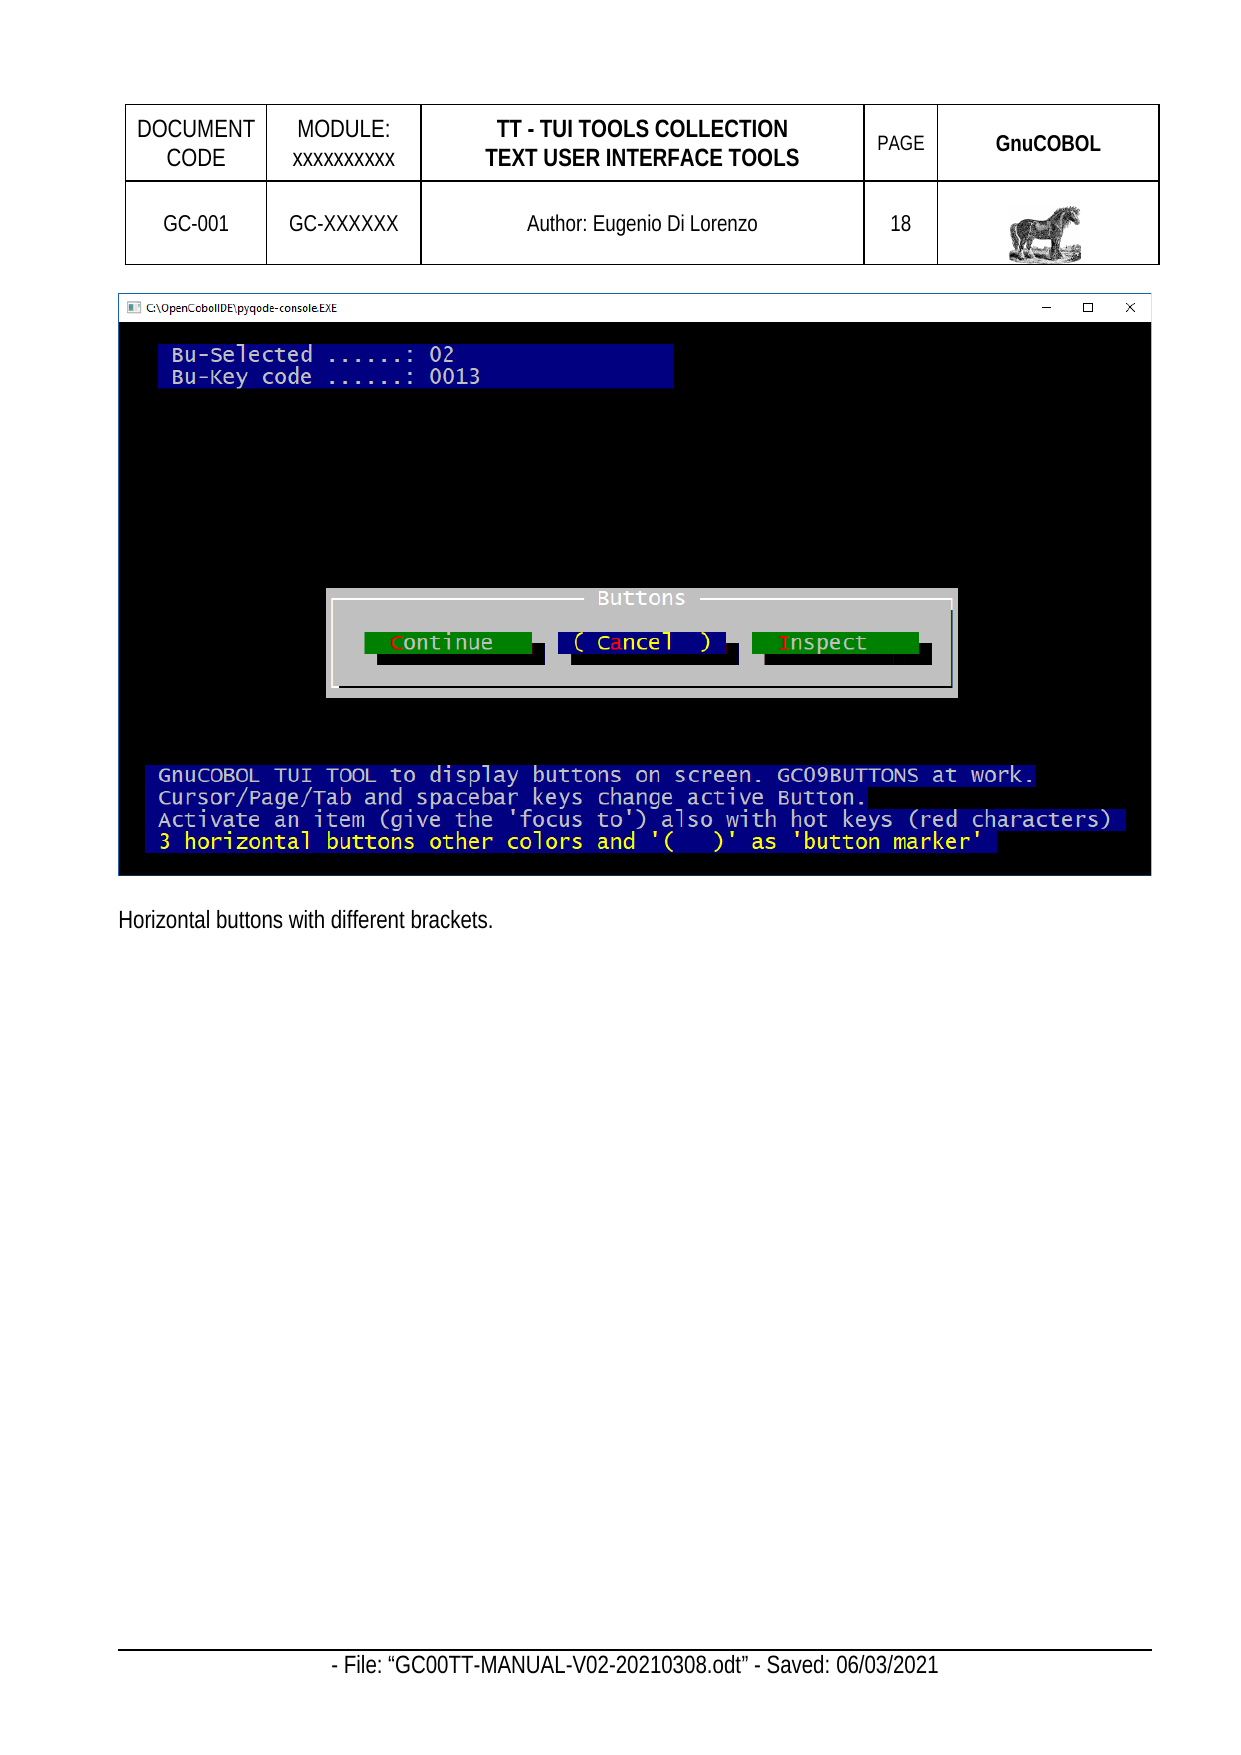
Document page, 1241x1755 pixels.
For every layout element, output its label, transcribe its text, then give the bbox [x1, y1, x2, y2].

text Horizontal buttons with different brackets. [118, 904, 1152, 933]
